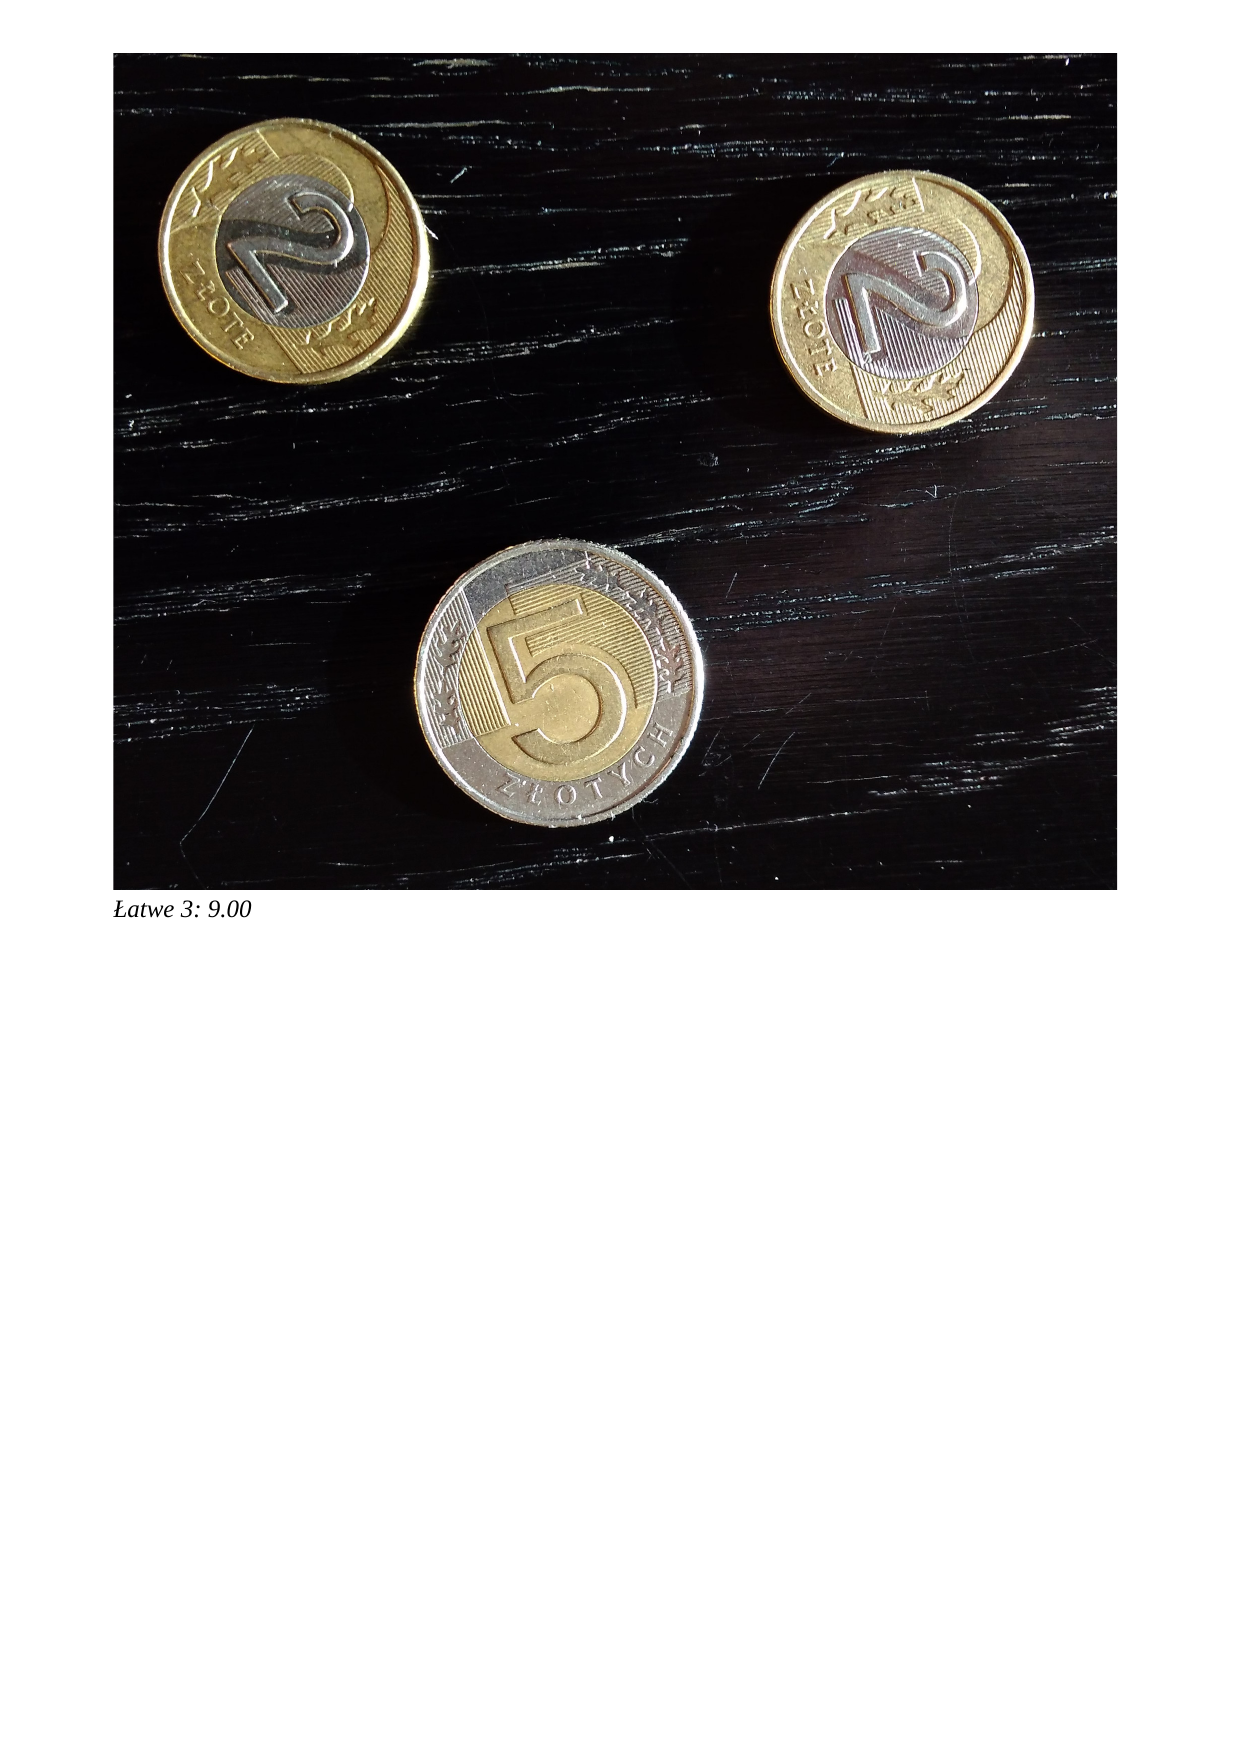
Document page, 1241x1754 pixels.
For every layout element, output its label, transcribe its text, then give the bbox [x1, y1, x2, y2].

picture [113, 53, 1118, 890]
text Łatwe 3: 9.00 [113, 890, 1117, 923]
